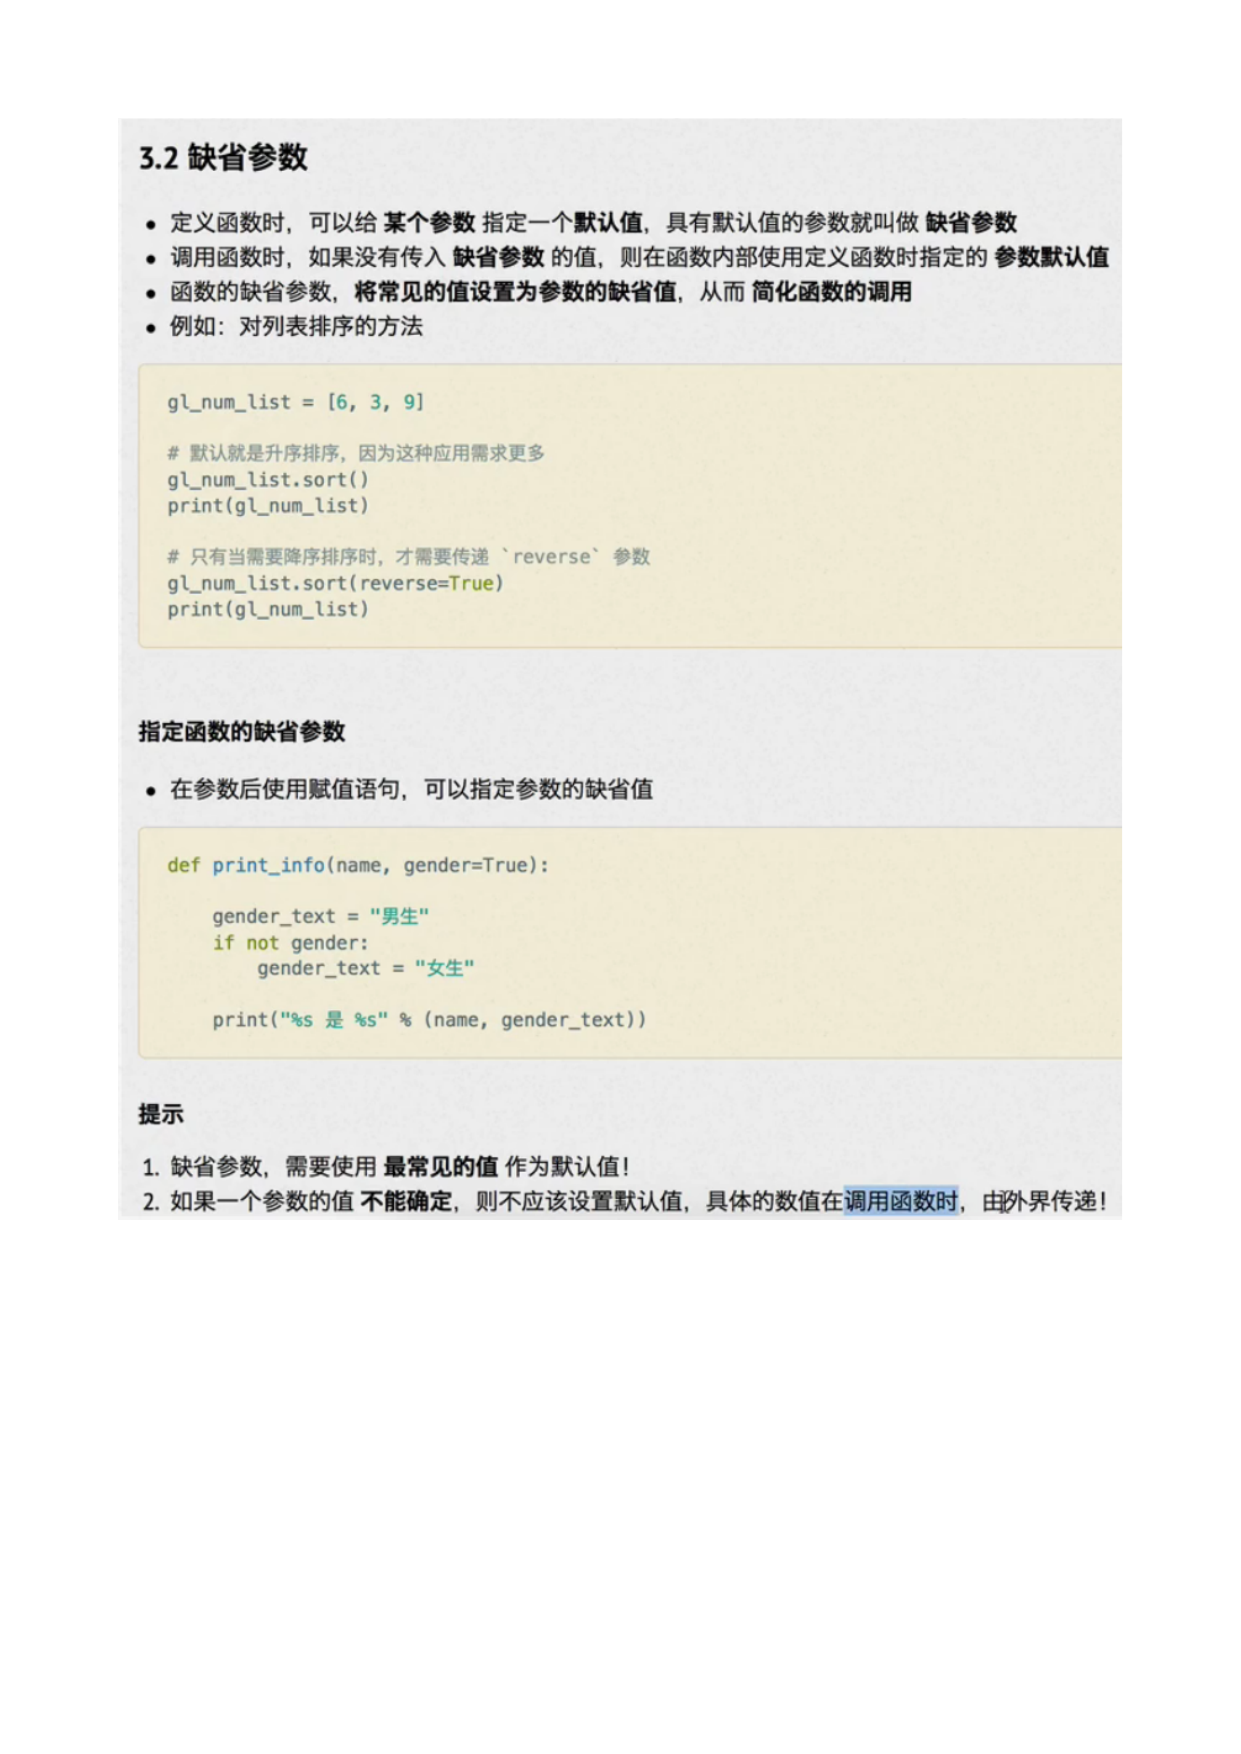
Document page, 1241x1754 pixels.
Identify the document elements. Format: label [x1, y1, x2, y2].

picture [118, 118, 1123, 1220]
